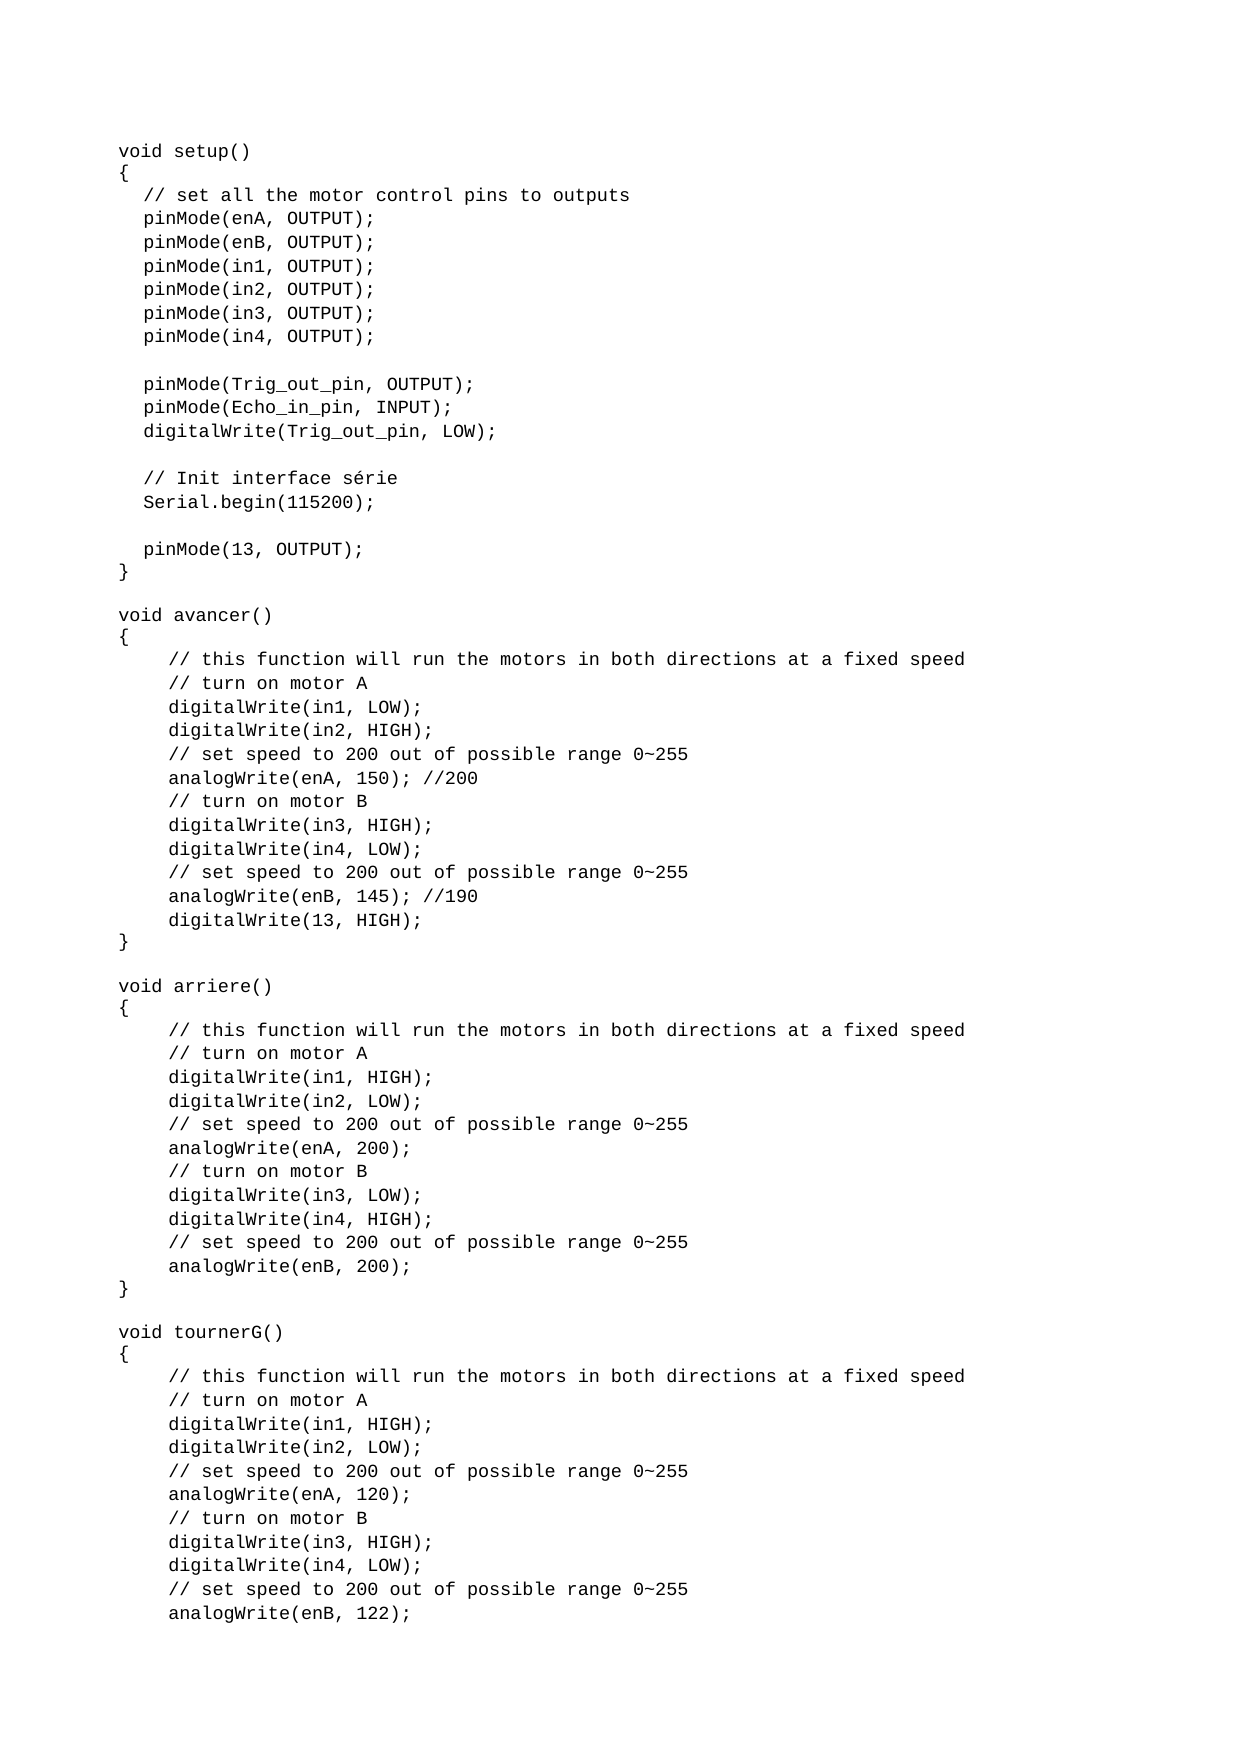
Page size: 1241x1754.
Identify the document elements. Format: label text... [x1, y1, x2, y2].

text analogWrite(enB, 200); [118, 1255, 1122, 1279]
text { [118, 163, 1122, 184]
text analogWrite(enA, 200); [118, 1137, 1122, 1161]
text // set speed to 200 out of possible range 0~255 [118, 1113, 1122, 1137]
text digitalWrite(Trig_out_pin, LOW); [118, 420, 1122, 444]
text analogWrite(enA, 120); [118, 1483, 1122, 1507]
text digitalWrite(in3, HIGH); [118, 814, 1122, 838]
text analogWrite(enB, 122); [118, 1602, 1122, 1625]
text // turn on motor B [118, 1507, 1122, 1531]
text // set speed to 200 out of possible range 0~255 [118, 1460, 1122, 1483]
text Serial.begin(115200); [118, 491, 1122, 515]
text void arriere() [118, 977, 1122, 998]
text // turn on motor B [118, 1161, 1122, 1184]
text analogWrite(enA, 150); //200 [118, 767, 1122, 790]
text analogWrite(enB, 145); //190 [118, 885, 1122, 908]
text void setup() [118, 142, 1122, 163]
text digitalWrite(in3, HIGH); [118, 1531, 1122, 1554]
text pinMode(Trig_out_pin, OUTPUT); [118, 373, 1122, 396]
text // this function will run the motors in both directions at a fixed speed [118, 1365, 1122, 1389]
text // turn on motor B [118, 790, 1122, 814]
text void avancer() [118, 607, 1122, 627]
text pinMode(in3, OUTPUT); [118, 302, 1122, 326]
text digitalWrite(in1, HIGH); [118, 1066, 1122, 1089]
text digitalWrite(in2, LOW); [118, 1436, 1122, 1460]
text // Init interface série [118, 467, 1122, 491]
text pinMode(in1, OUTPUT); [118, 254, 1122, 278]
text digitalWrite(in2, LOW); [118, 1089, 1122, 1113]
text digitalWrite(in4, LOW); [118, 838, 1122, 861]
text // turn on motor A [118, 1389, 1122, 1412]
text digitalWrite(in4, LOW); [118, 1554, 1122, 1578]
text digitalWrite(in1, HIGH); [118, 1412, 1122, 1436]
text digitalWrite(in3, LOW); [118, 1184, 1122, 1208]
text { [118, 1344, 1122, 1365]
text pinMode(enB, OUTPUT); [118, 231, 1122, 254]
text // turn on motor A [118, 1042, 1122, 1066]
text // set speed to 200 out of possible range 0~255 [118, 743, 1122, 767]
text digitalWrite(in1, LOW); [118, 696, 1122, 719]
text // turn on motor A [118, 672, 1122, 696]
text digitalWrite(13, HIGH); [118, 908, 1122, 932]
text // this function will run the motors in both directions at a fixed speed [118, 1019, 1122, 1042]
text pinMode(enA, OUTPUT); [118, 207, 1122, 231]
text } [118, 932, 1122, 953]
text pinMode(in2, OUTPUT); [118, 278, 1122, 302]
text pinMode(in4, OUTPUT); [118, 326, 1122, 349]
text pinMode(13, OUTPUT); [118, 538, 1122, 562]
text pinMode(Echo_in_pin, INPUT); [118, 396, 1122, 420]
text // set speed to 200 out of possible range 0~255 [118, 861, 1122, 885]
text // set all the motor control pins to outputs [118, 184, 1122, 207]
text // set speed to 200 out of possible range 0~255 [118, 1231, 1122, 1255]
text // this function will run the motors in both directions at a fixed speed [118, 648, 1122, 672]
text } [118, 1279, 1122, 1300]
text digitalWrite(in4, HIGH); [118, 1208, 1122, 1231]
text void tournerG() [118, 1323, 1122, 1344]
text // set speed to 200 out of possible range 0~255 [118, 1578, 1122, 1602]
text digitalWrite(in2, HIGH); [118, 719, 1122, 743]
text } [118, 562, 1122, 583]
text { [118, 627, 1122, 648]
text { [118, 998, 1122, 1019]
